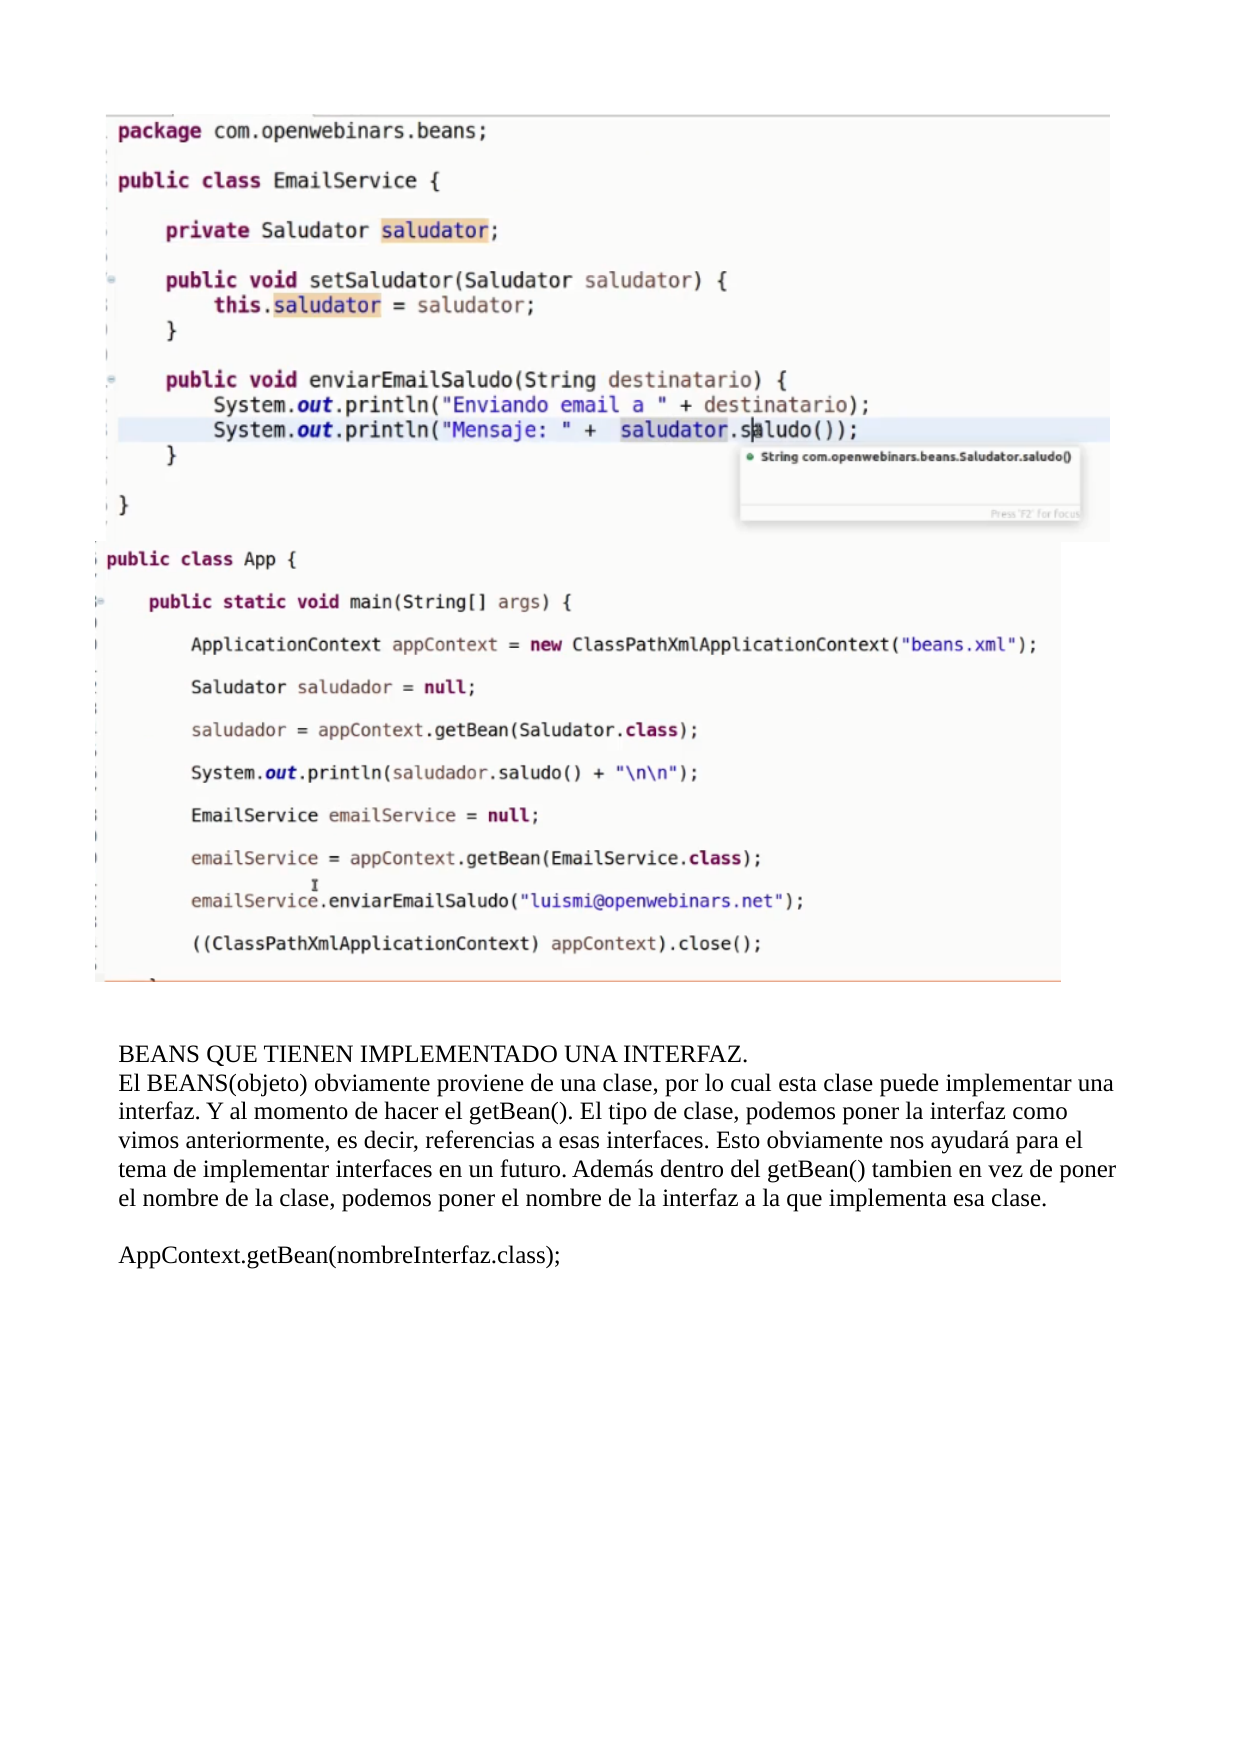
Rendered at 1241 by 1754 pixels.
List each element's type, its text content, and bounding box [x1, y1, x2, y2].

text El BEANS(objeto) obviamente proviene de una clase, por lo cual esta clase puede implementar una interfaz. Y al momento de hacer el getBean(). El tipo de clase, podemos poner la interfaz como vimos anteriormente, es decir, referencias a esas interfaces. Esto obviamente nos ayudará para el tema de implementar interfaces en un futuro. Además dentro del getBean() tambien en vez de poner el nombre de la clase, podemos poner el nombre de la interfaz a la que implementa esa clase. [118, 1068, 1122, 1211]
text BEANS QUE TIENEN IMPLEMENTADO UNA INTERFAZ. [118, 1039, 1122, 1068]
text AppContext.getBean(nombreInterfaz.class); [118, 1240, 1122, 1269]
